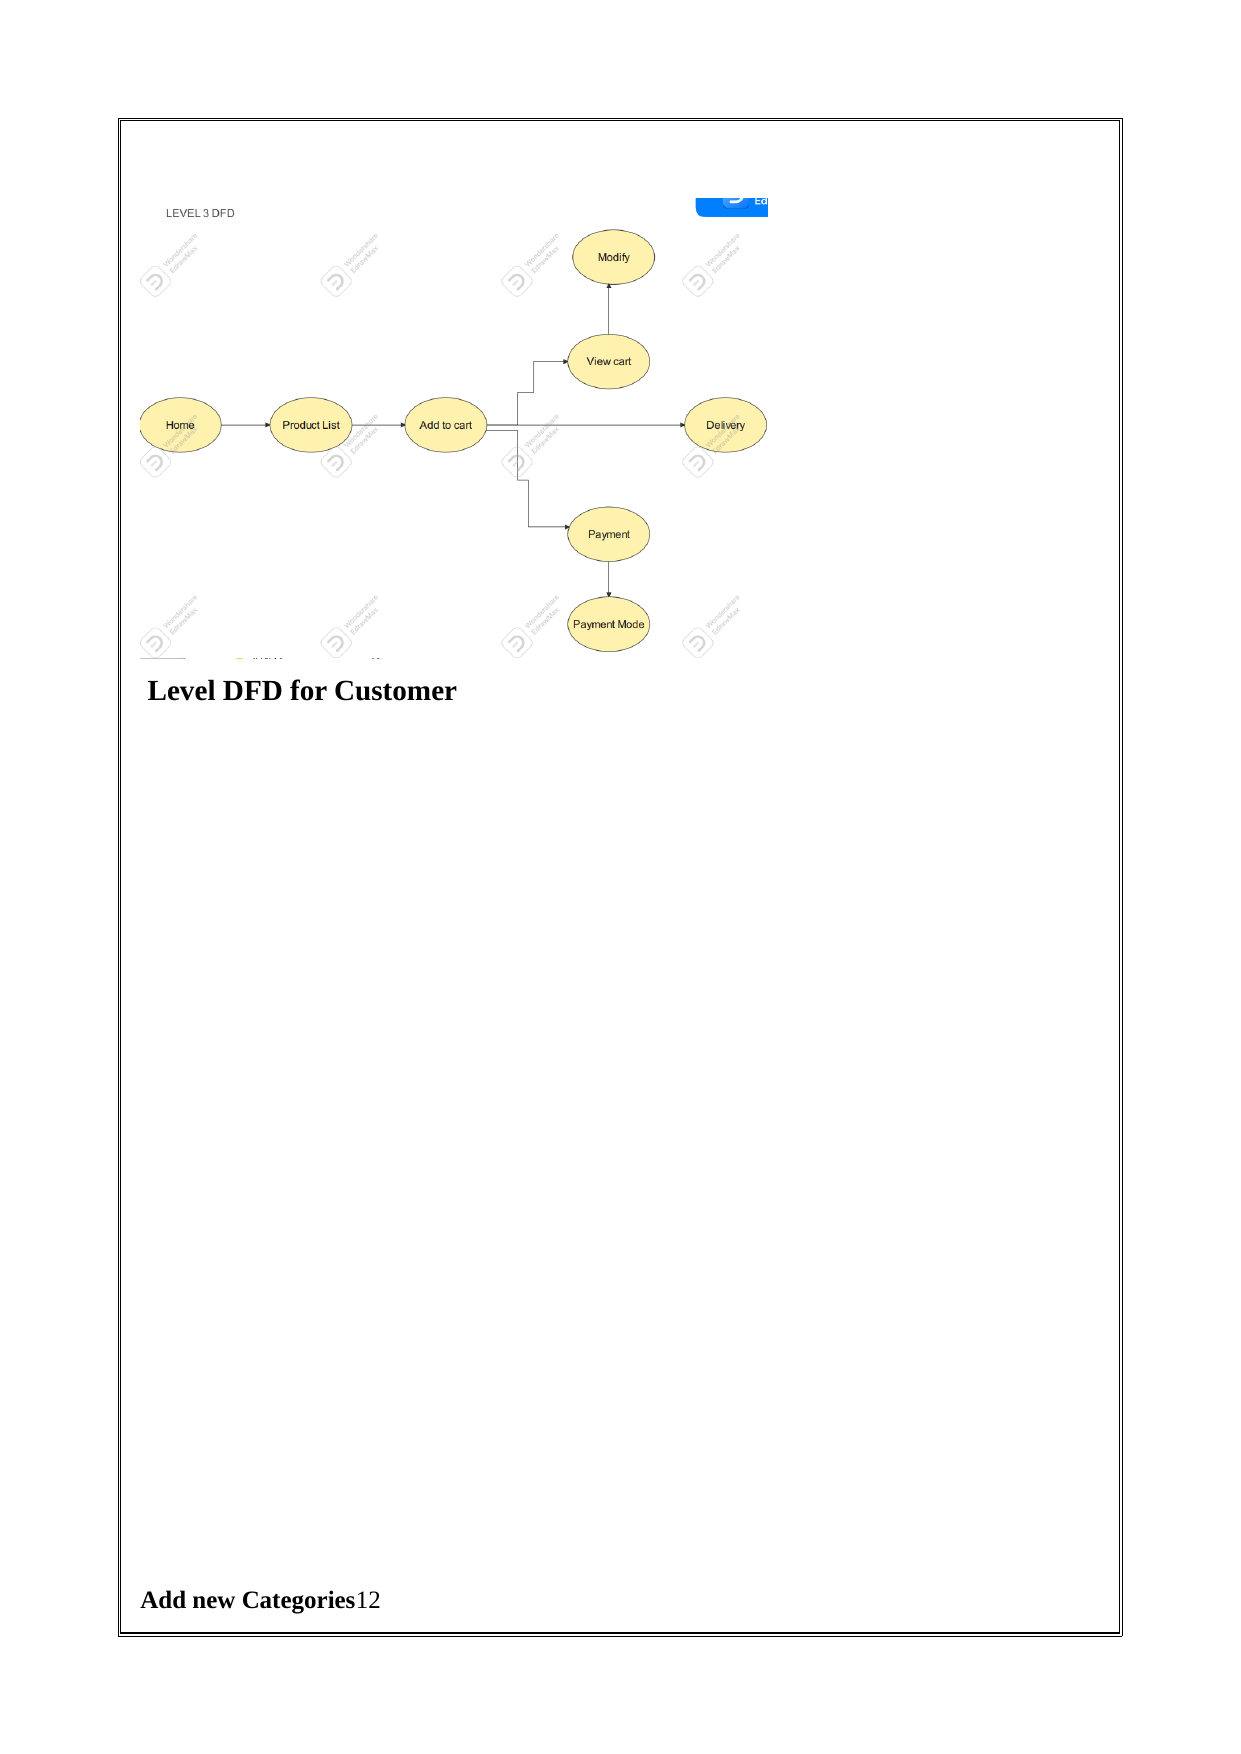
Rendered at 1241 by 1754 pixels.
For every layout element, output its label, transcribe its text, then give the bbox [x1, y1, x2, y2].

picture [140, 198, 1116, 659]
text Level DFD for Customer [140, 673, 1100, 707]
